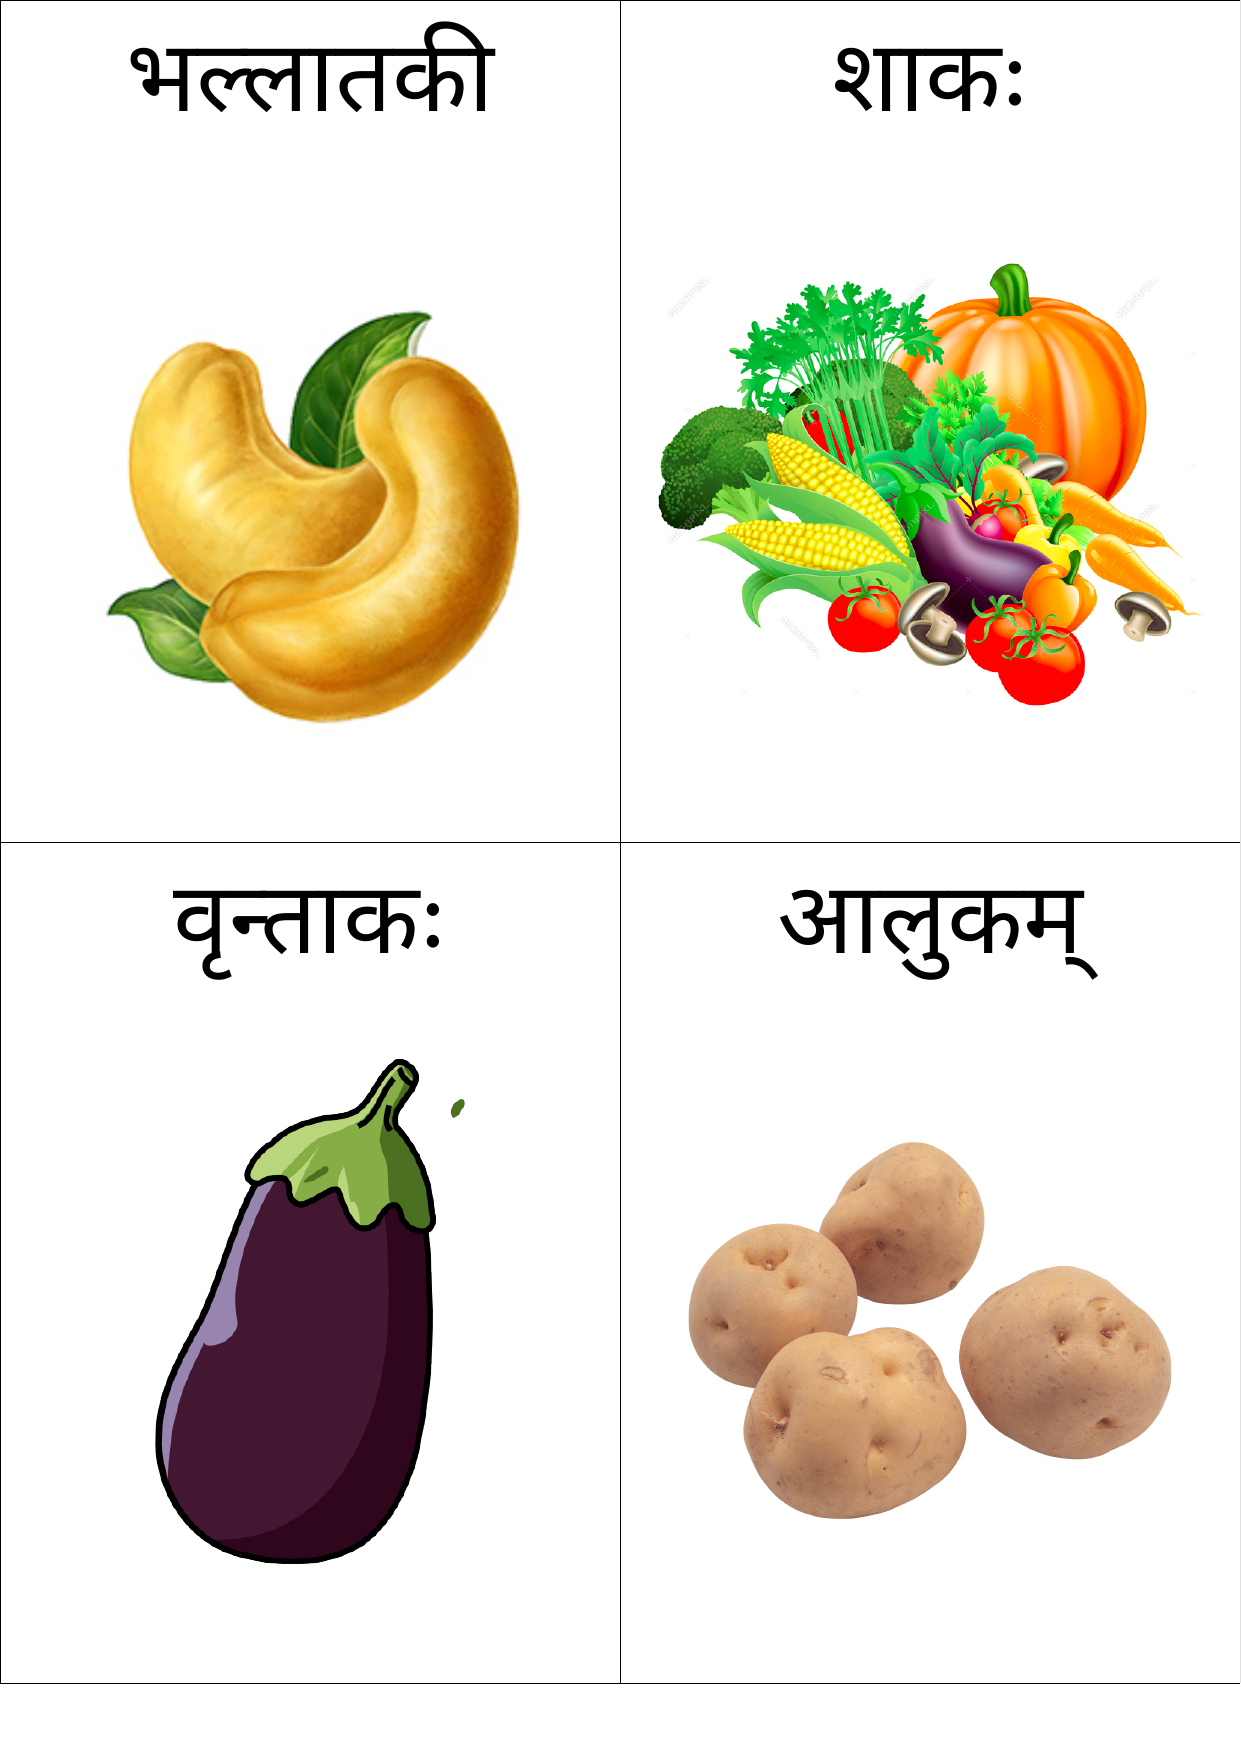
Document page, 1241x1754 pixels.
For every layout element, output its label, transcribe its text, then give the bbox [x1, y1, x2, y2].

table_cell वृन्ताकः [1, 843, 620, 1683]
picture [94, 289, 562, 759]
table_cell आलुकम् [621, 843, 1240, 1683]
picture [688, 1142, 1172, 1519]
table_cell शाकः [621, 1, 1240, 842]
picture [641, 254, 1222, 718]
table_cell भल्लातकी [1, 1, 620, 842]
picture [155, 1059, 465, 1564]
